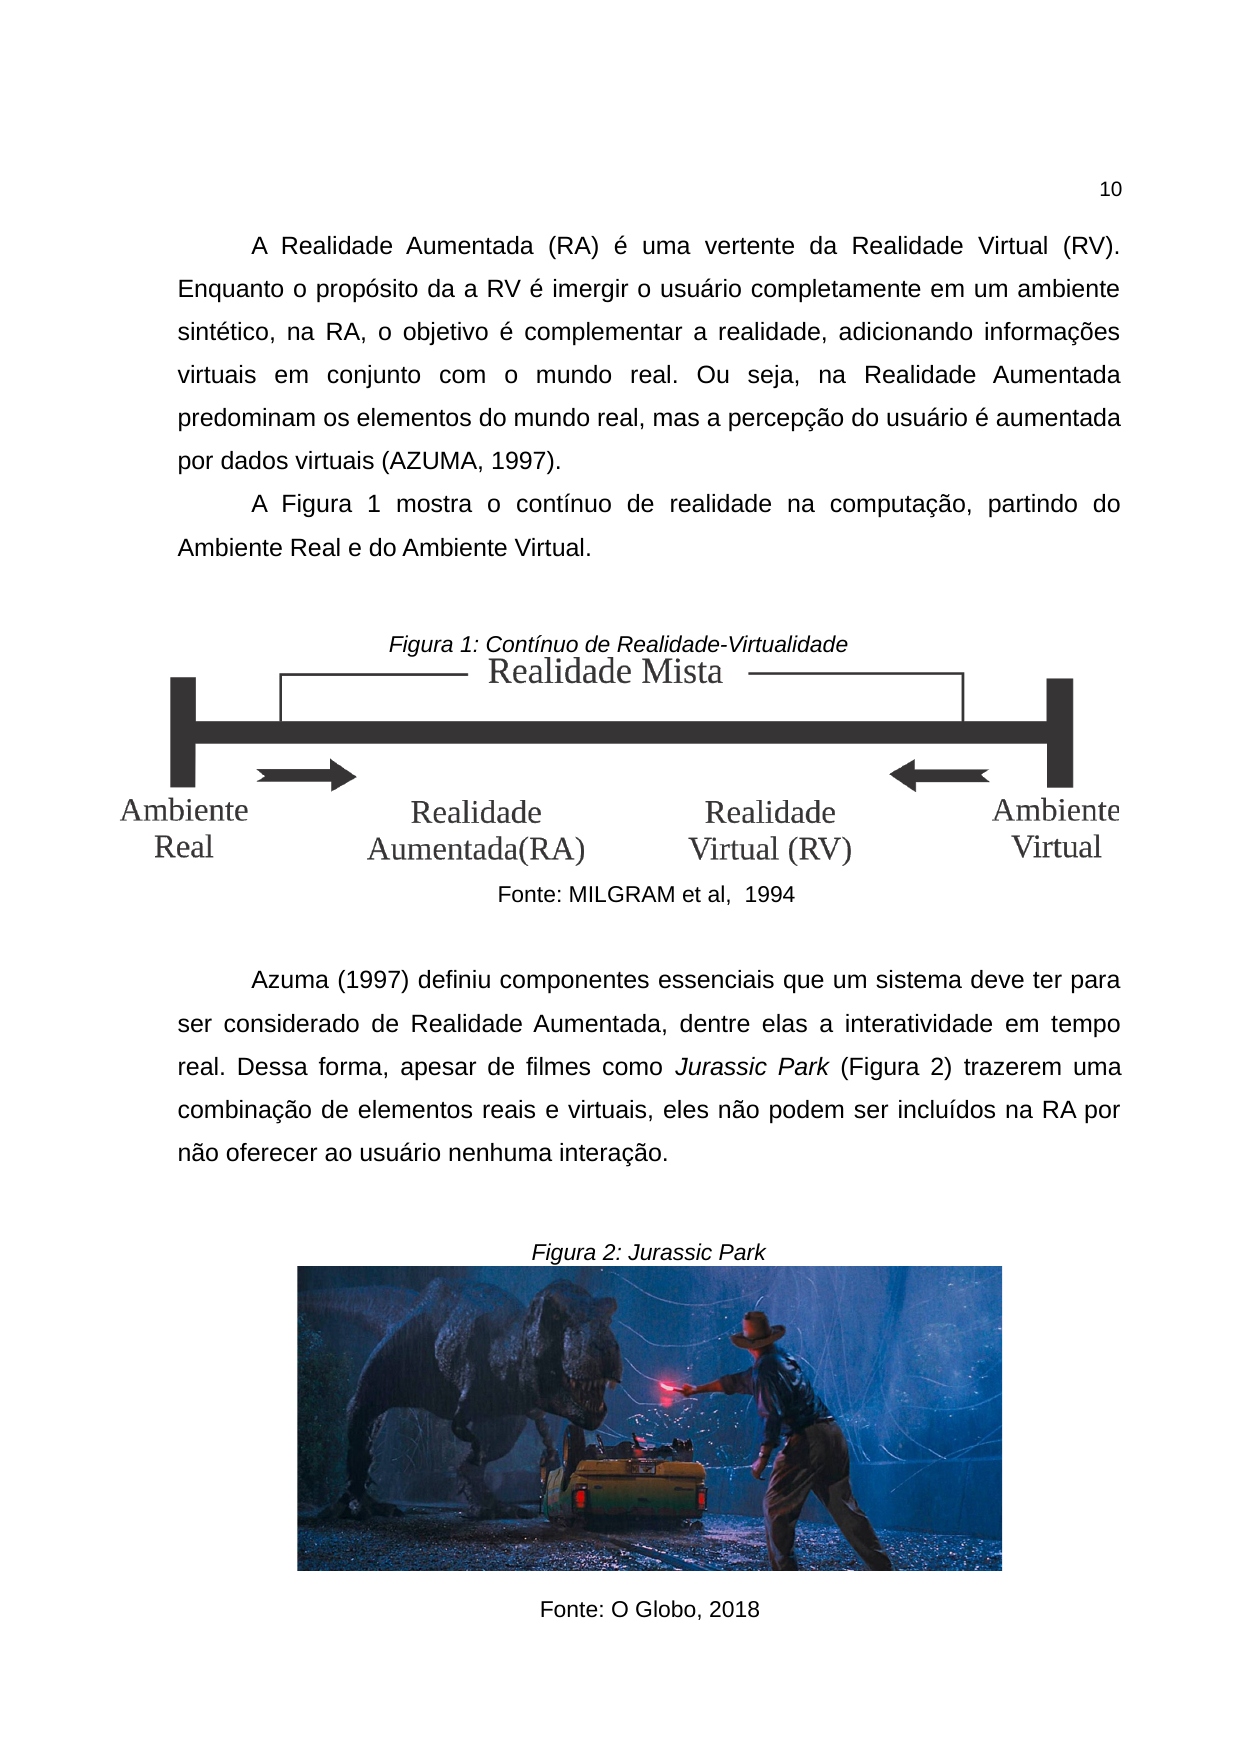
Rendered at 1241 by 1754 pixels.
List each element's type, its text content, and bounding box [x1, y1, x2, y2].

text Fonte: O Globo, 2018 [177, 1596, 1122, 1622]
picture [119, 657, 1119, 866]
text A Realidade Aumentada (RA) é uma vertente da Realidade Virtual (RV). Enquanto o propósito da a RV é imergir o usuário completamente em um ambiente sintético, na RA, o objetivo é complementar a realidade, adicionando informações virtuais em conjunto com o mundo real. Ou seja, na Realidade Aumentada predominam os elementos do mundo real, mas a percepção do usuário é aumentada por dados virtuais (AZUMA, 1997). [177, 231, 1122, 475]
text Figura 1: Contínuo de Realidade-Virtualidade [177, 631, 1062, 657]
text Fonte: MILGRAM et al, 1994 [177, 879, 1122, 908]
text Azuma (1997) definiu componentes essenciais que um sistema deve ter para ser considerado de Realidade Aumentada, dentre elas a interatividade em tempo real. Dessa forma, apesar de filmes como Jurassic Park (Figura 2) trazerem uma combinação de elementos reais e virtuais, eles não podem ser incluídos na RA por não oferecer ao usuário nenhuma interação. [177, 966, 1122, 1167]
picture [297, 1266, 1003, 1571]
text Figura 2: Jurassic Park [297, 1237, 1002, 1266]
text A Figura 1 mostra o contínuo de realidade na computação, partindo do Ambiente Real e do Ambiente Virtual. [177, 489, 1122, 561]
